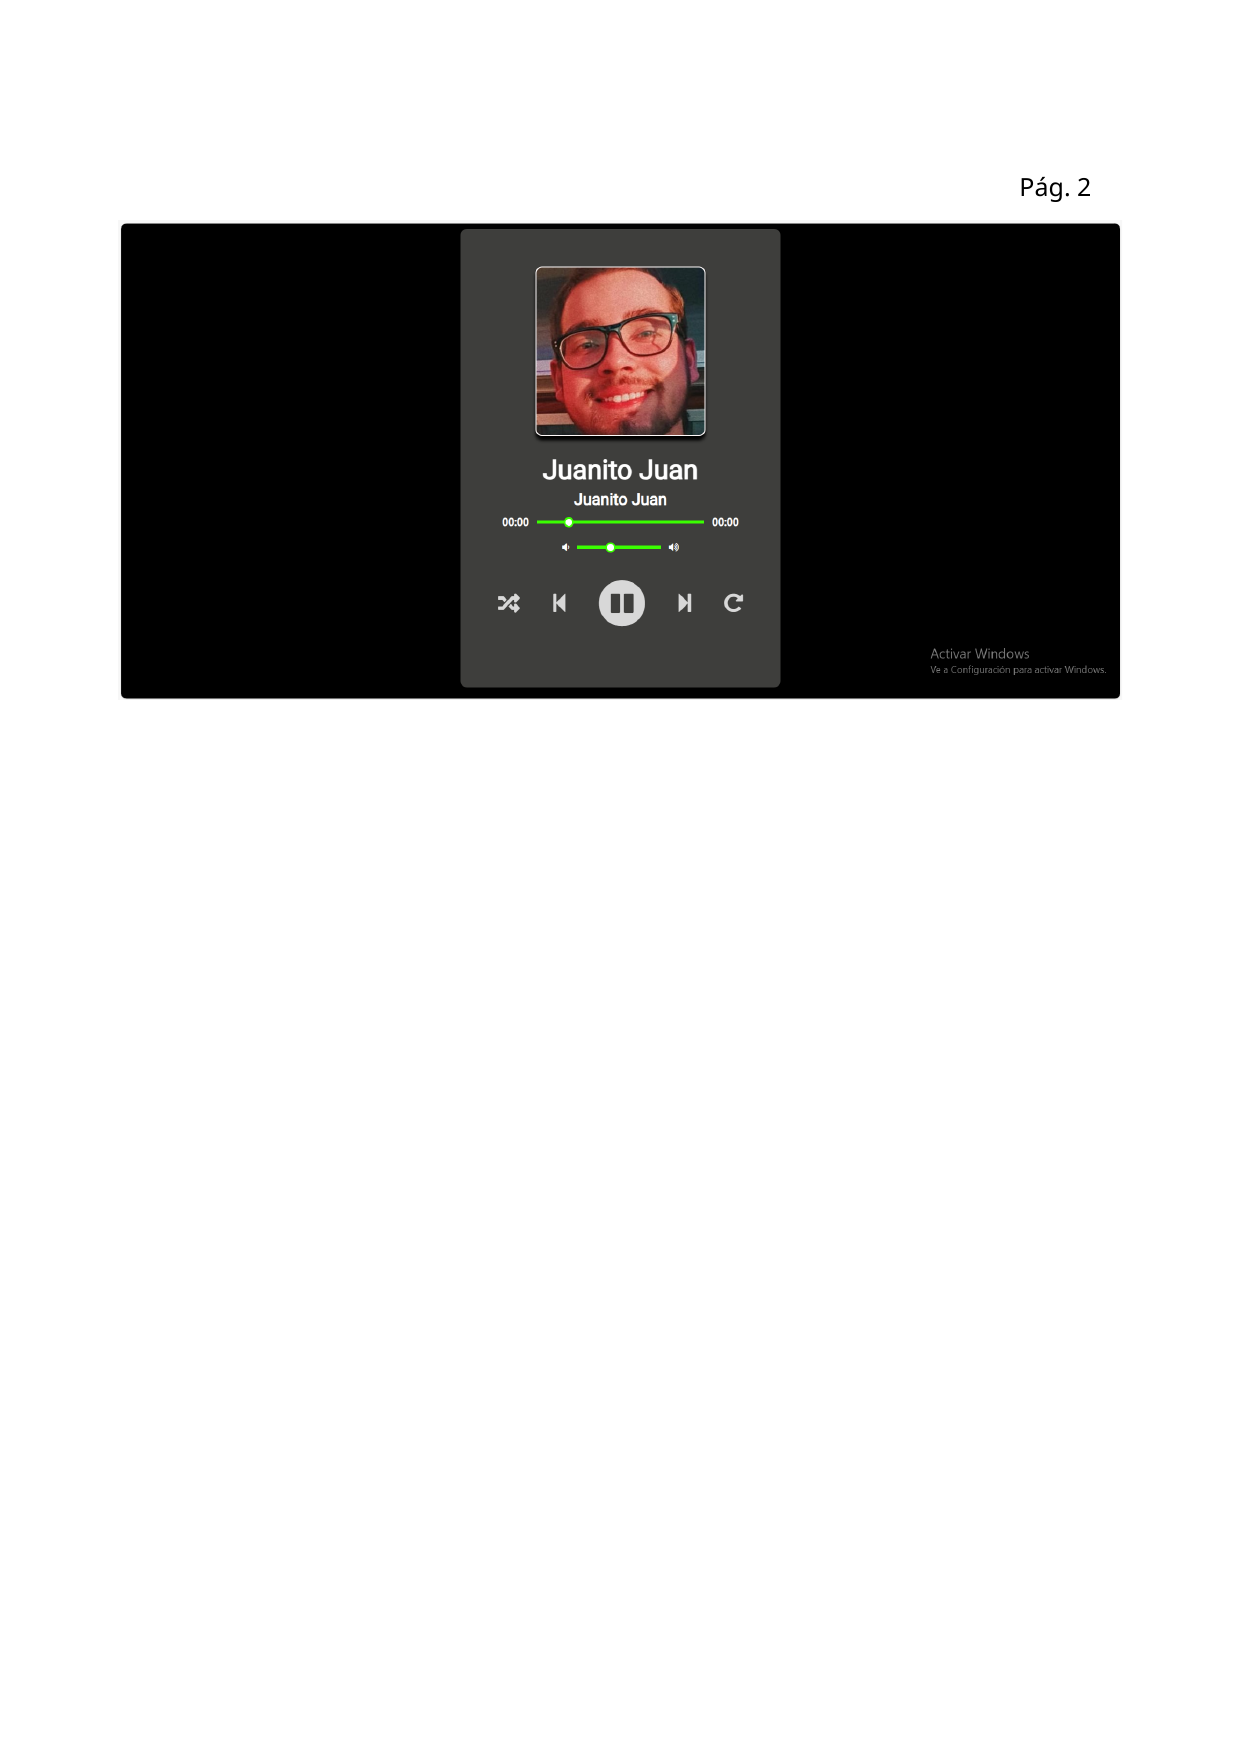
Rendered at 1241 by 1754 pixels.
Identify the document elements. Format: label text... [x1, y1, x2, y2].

picture [118, 220, 1123, 700]
text Pág. 2 [118, 169, 1122, 203]
